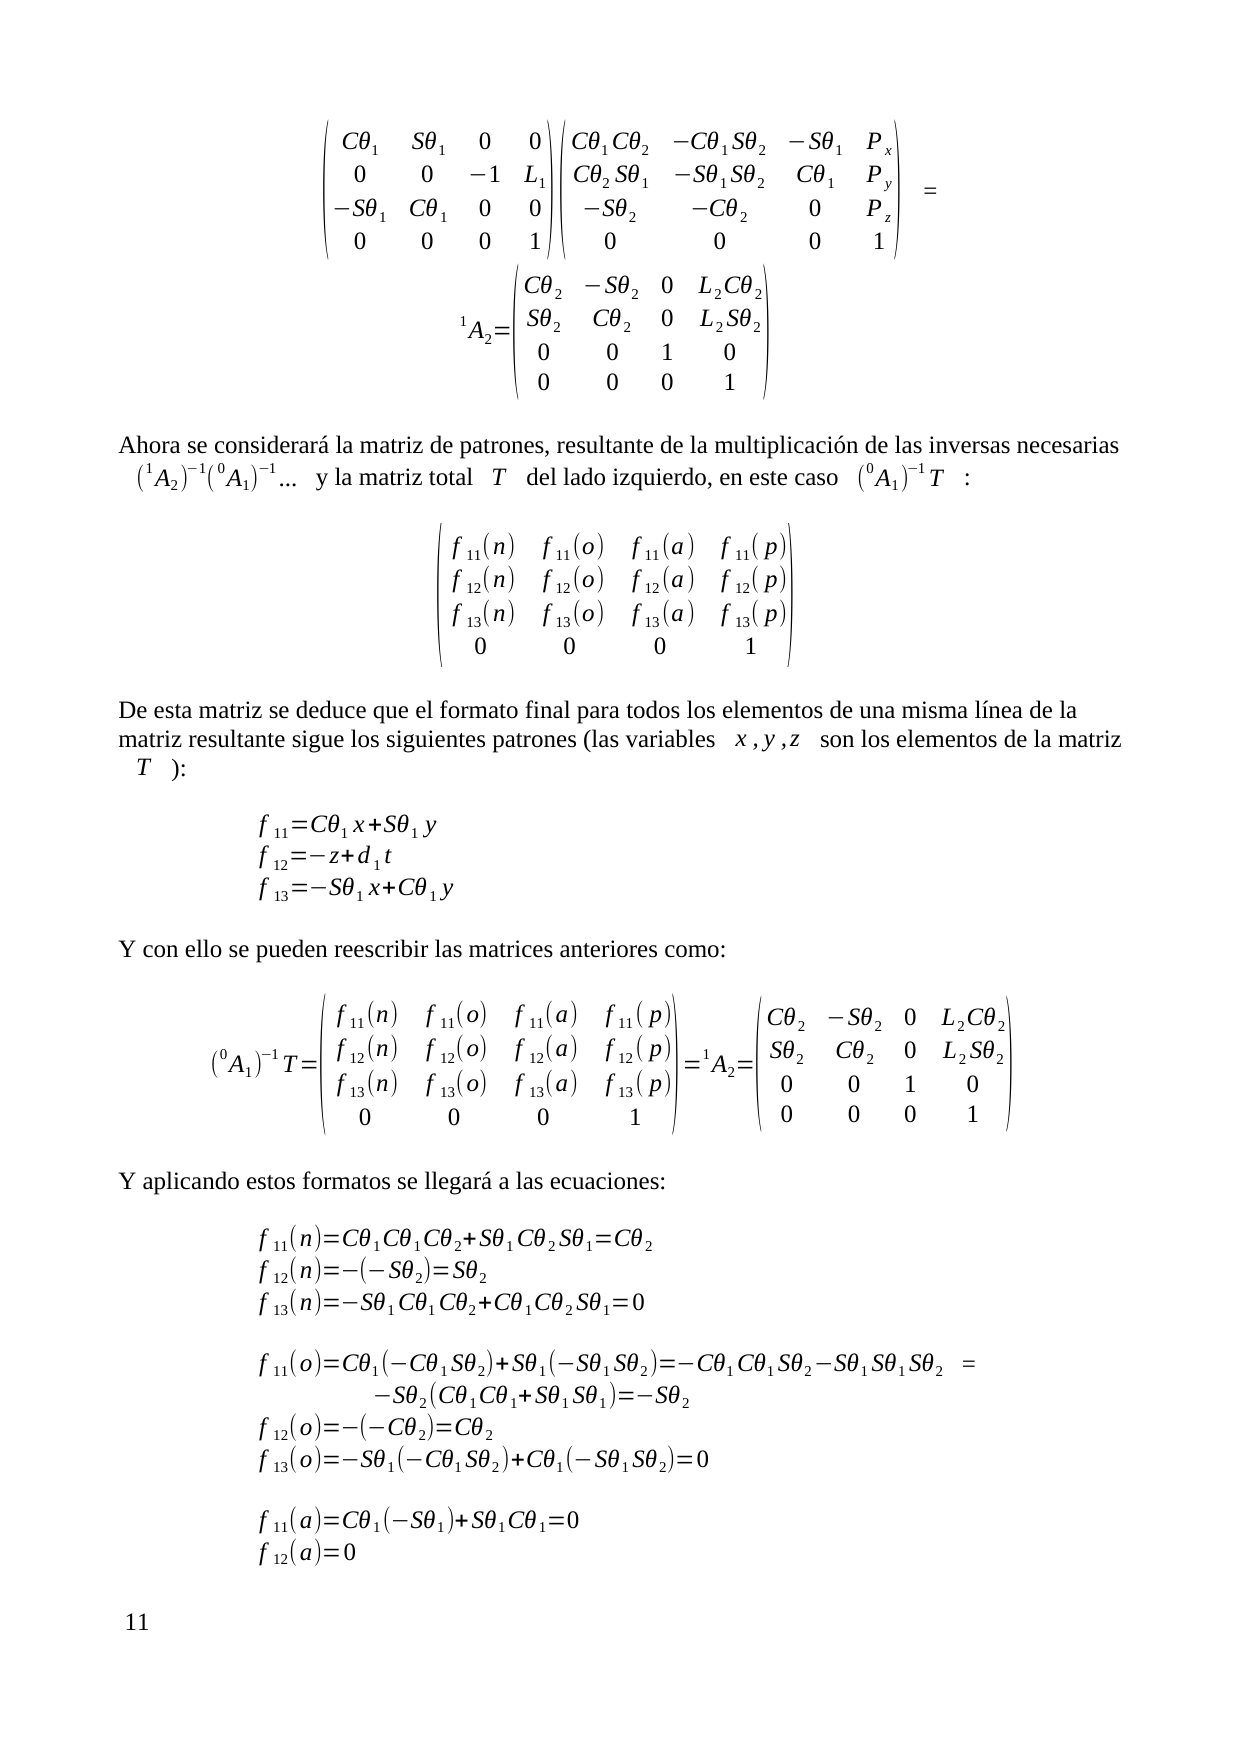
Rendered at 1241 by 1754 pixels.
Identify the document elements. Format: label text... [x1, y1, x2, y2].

text = [118, 118, 1122, 262]
text De esta matriz se deduce que el formato final para todos los elementos de una misma línea de la matriz resultante sigue los siguientes patrones (las variablesson los elementos de la matriz): [118, 696, 1122, 782]
text Ahora se considerará la matriz de patrones, resultante de la multiplicación de las inversas necesarias y la matriz totaldel lado izquierdo, en este caso: [118, 431, 1122, 494]
text Y aplicando estos formatos se llegará a las ecuaciones: [118, 1166, 1122, 1194]
text Y con ello se pueden reescribir las matrices anteriores como: [118, 934, 1122, 962]
text = [236, 1348, 1122, 1380]
